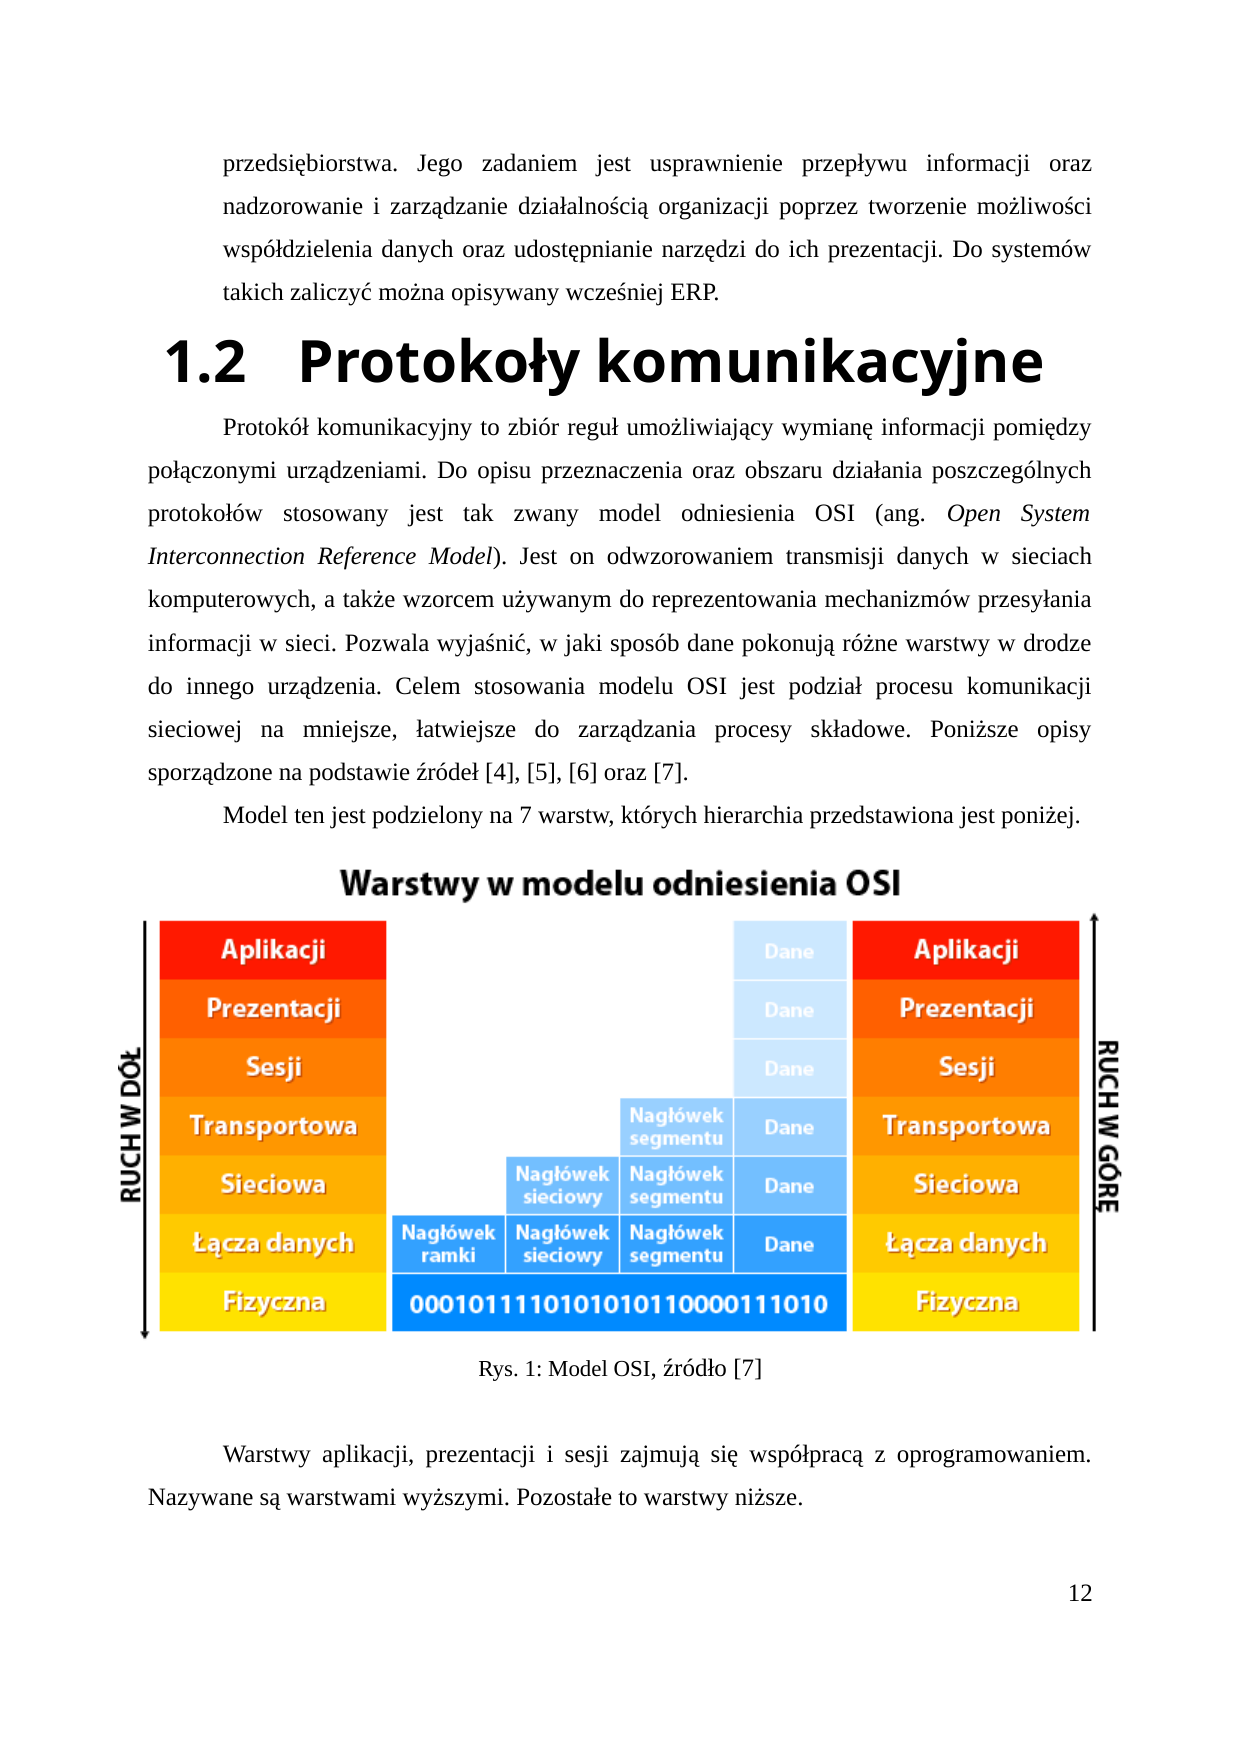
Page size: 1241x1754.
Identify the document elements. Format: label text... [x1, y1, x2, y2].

text Warstwy aplikacji, prezentacji i sesji zajmują się współpracą z oprogramowaniem. Nazywane są warstwami wyższymi. Pozostałe to warstwy niższe. [148, 1439, 1093, 1511]
text Rys. 1: Model OSI, źródło [7] [118, 1354, 1122, 1382]
list przedsiębiorstwa. Jego zadaniem jest usprawnienie przepływu informacji oraz nadzorowanie i zarządzanie działalnością organizacji poprzez tworzenie możliwości współdzielenia danych oraz udostępnianie narzędzi do ich prezentacji. Do systemów takich zaliczyć można opisywany wcześniej ERP. [185, 148, 1093, 306]
text Model ten jest podzielony na 7 warstw, których hierarchia przedstawiona jest poniżej. [148, 800, 1093, 829]
subtitle Protokoły komunikacyjne [148, 320, 1093, 399]
picture [118, 855, 1123, 1354]
text Protokół komunikacyjny to zbiór reguł umożliwiający wymianę informacji pomiędzy połączonymi urządzeniami. Do opisu przeznaczenia oraz obszaru działania poszczególnych protokołów stosowany jest tak zwany model odniesienia OSI (ang. Open System Interconnection Reference Model). Jest on odwzorowaniem transmisji danych w sieciach komputerowych, a także wzorcem używanym do reprezentowania mechanizmów przesyłania informacji w sieci. Pozwala wyjaśnić, w jaki sposób dane pokonują różne warstwy w drodze do innego urządzenia. Celem stosowania modelu OSI jest podział procesu komunikacji sieciowej na mniejsze, łatwiejsze do zarządzania procesy składowe. Poniższe opisy sporządzone na podstawie źródeł [4], [5], [6] oraz [7]. [148, 412, 1093, 786]
